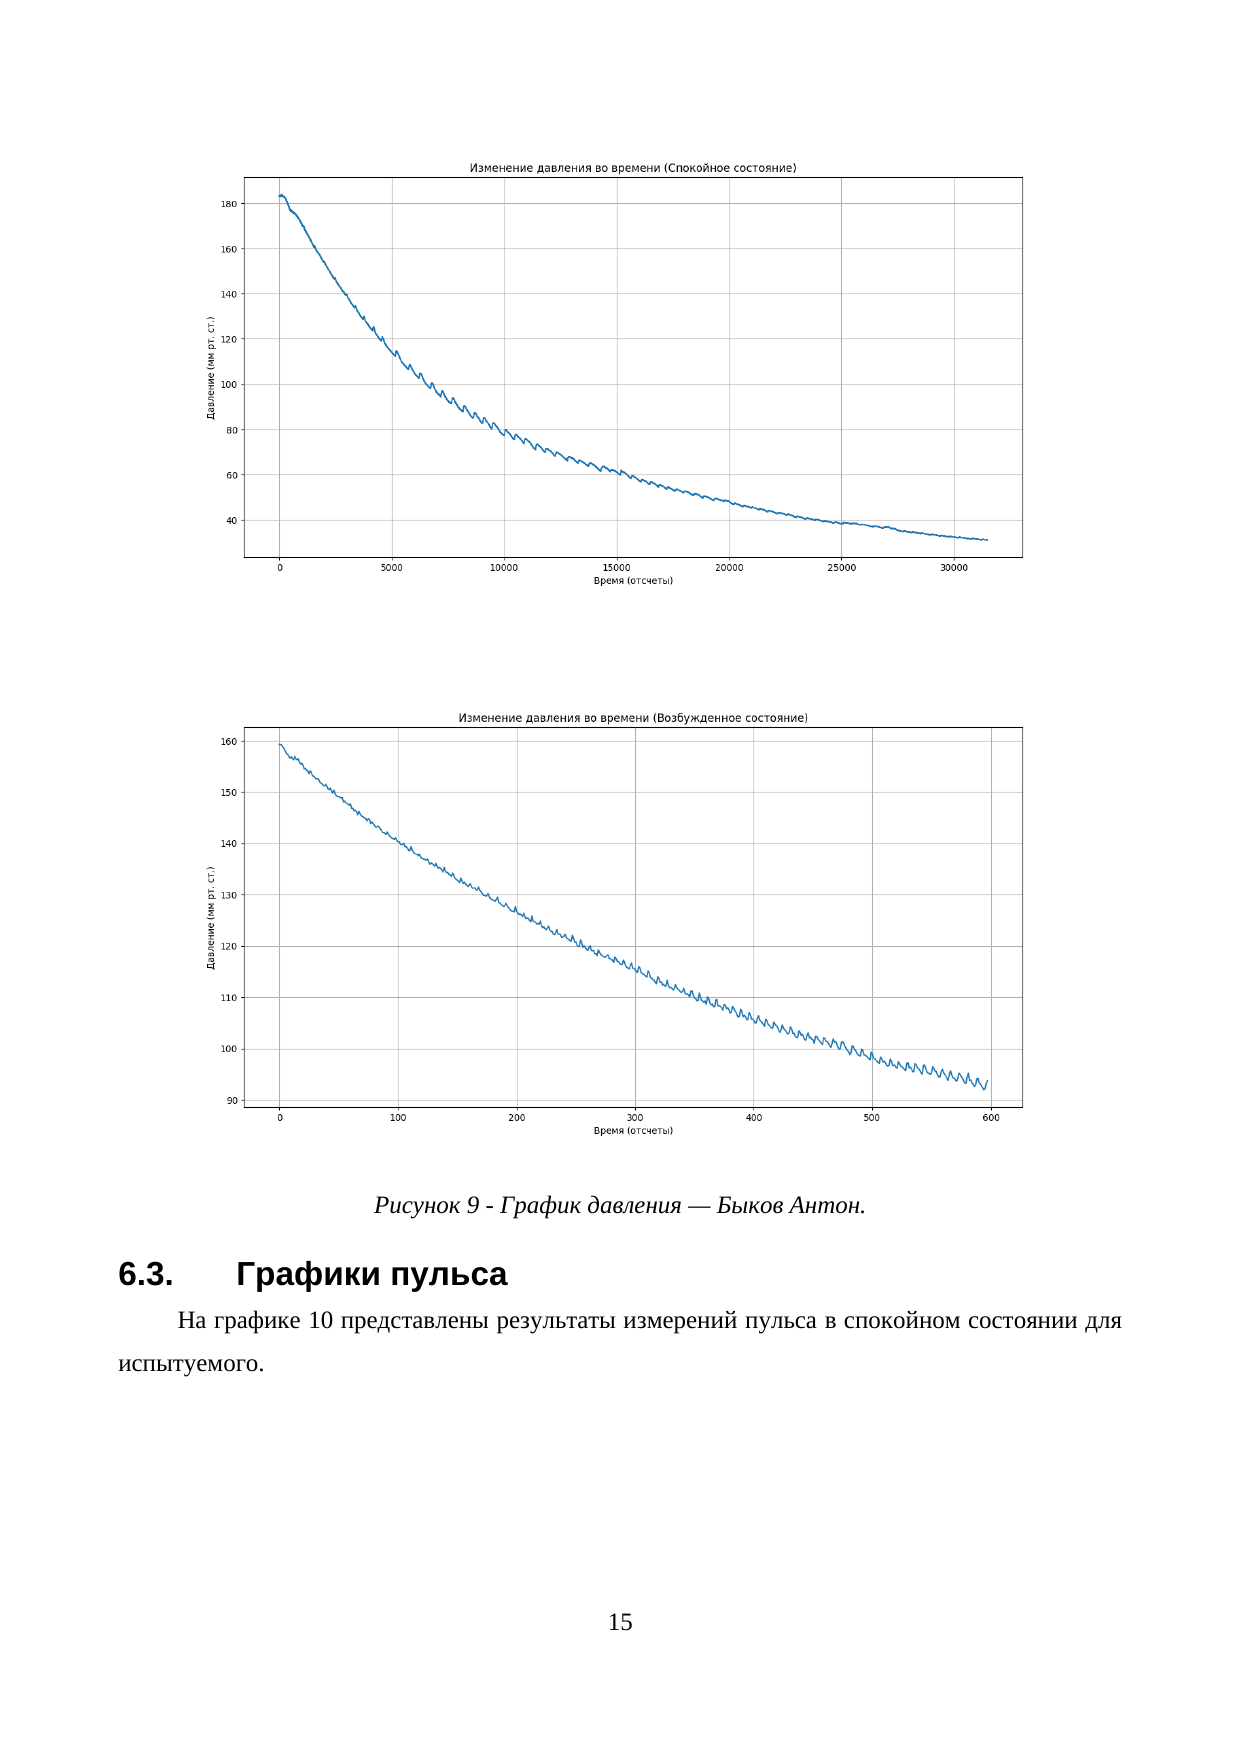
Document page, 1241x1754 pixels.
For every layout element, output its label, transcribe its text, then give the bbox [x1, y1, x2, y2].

subtitle Графики пульса [118, 1254, 1122, 1292]
text Рисунок 9 - График давления — Быков Антон. [118, 1190, 1122, 1218]
picture [118, 668, 1123, 1161]
text На графике 10 представлены результаты измерений пульса в спокойном состоянии для испытуемого. [118, 1305, 1122, 1377]
picture [118, 118, 1123, 611]
